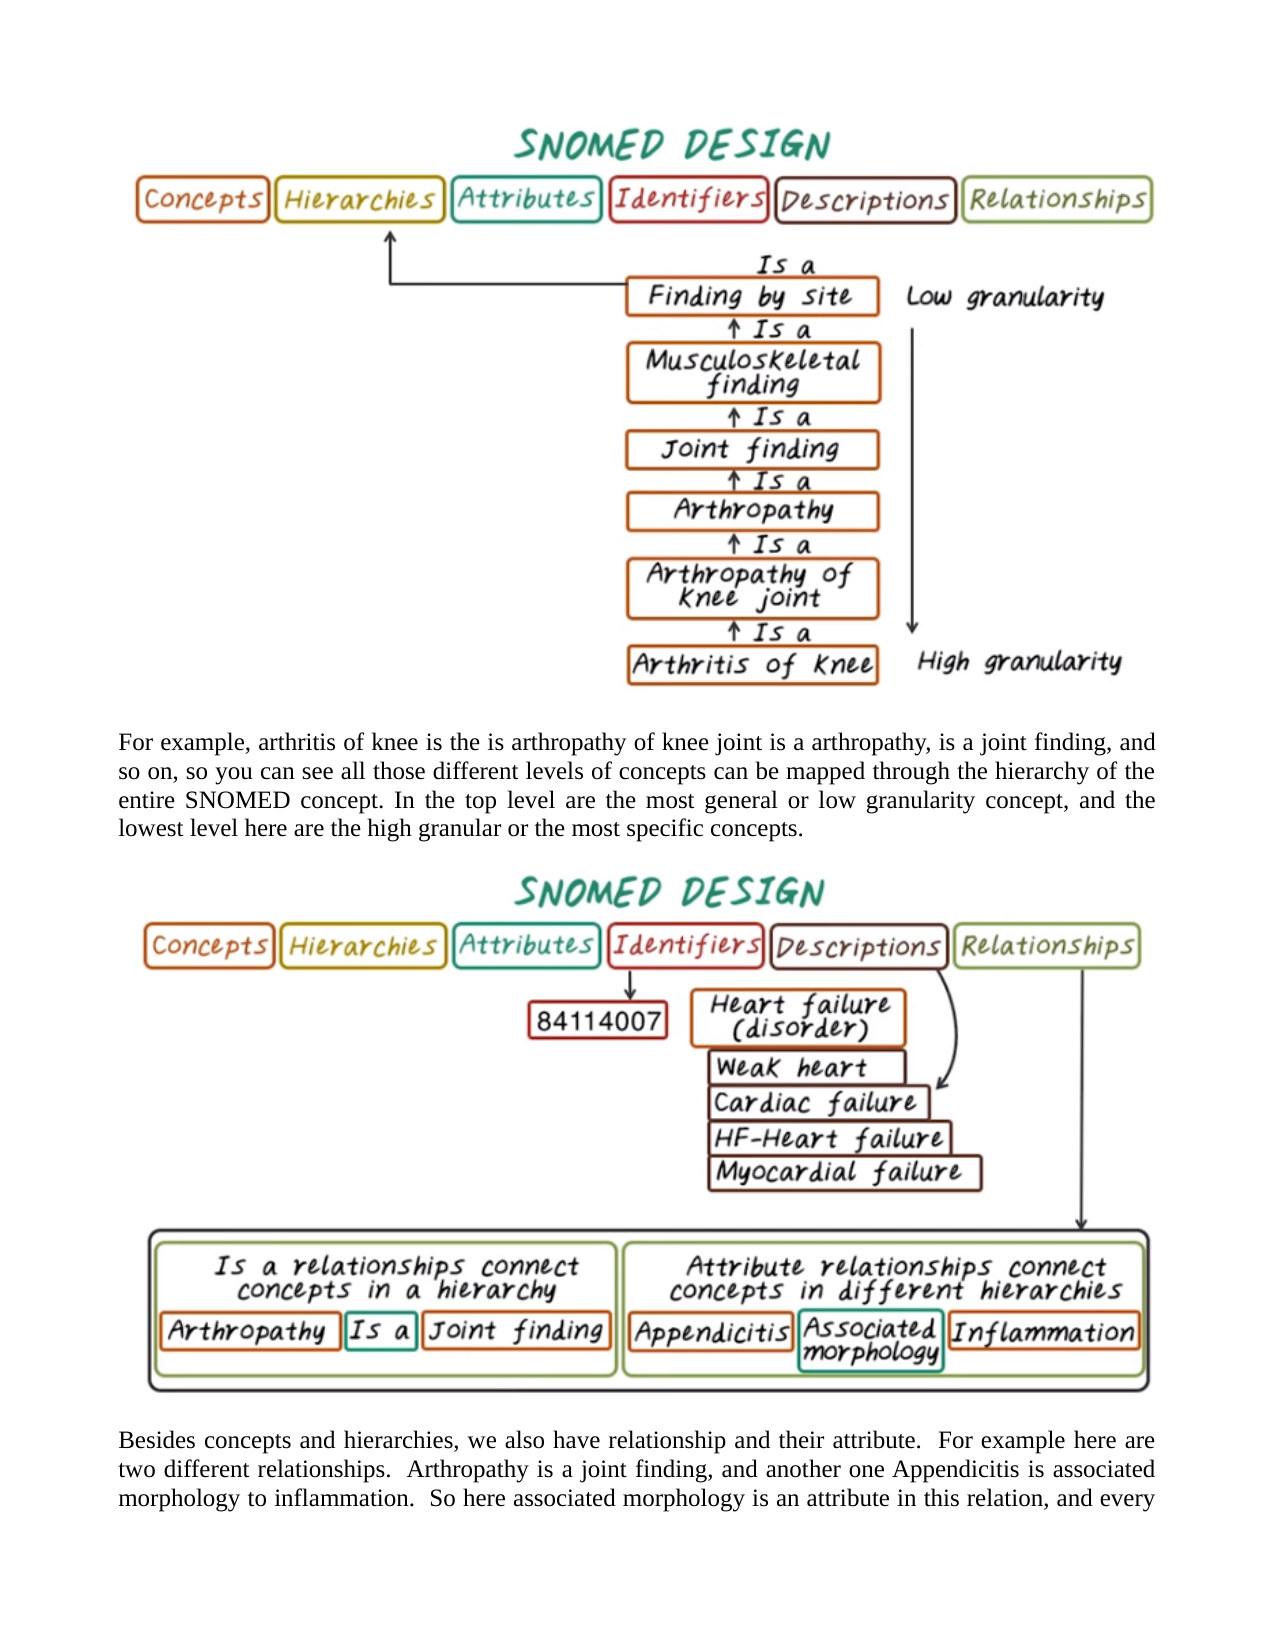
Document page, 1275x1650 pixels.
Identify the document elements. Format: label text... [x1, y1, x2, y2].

picture [118, 118, 1157, 699]
text Besides concepts and hierarchies, we also have relationship and their attribute. For example here are two different relationships. Arthropathy is a joint finding, and another one Appendicitis is associated morphology to inflammation. So here associated morphology is an attribute in this relation, and every [118, 1425, 1157, 1511]
text For example, arthritis of knee is the is arthropathy of knee joint is a arthropathy, is a joint finding, and so on, so you can see all those different levels of concepts can be mapped through the hierarchy of the entire SNOMED concept. In the top level are the most general or low granularity concept, and the lowest level here are the high granular or the most specific concepts. [118, 727, 1157, 842]
picture [118, 871, 1157, 1397]
